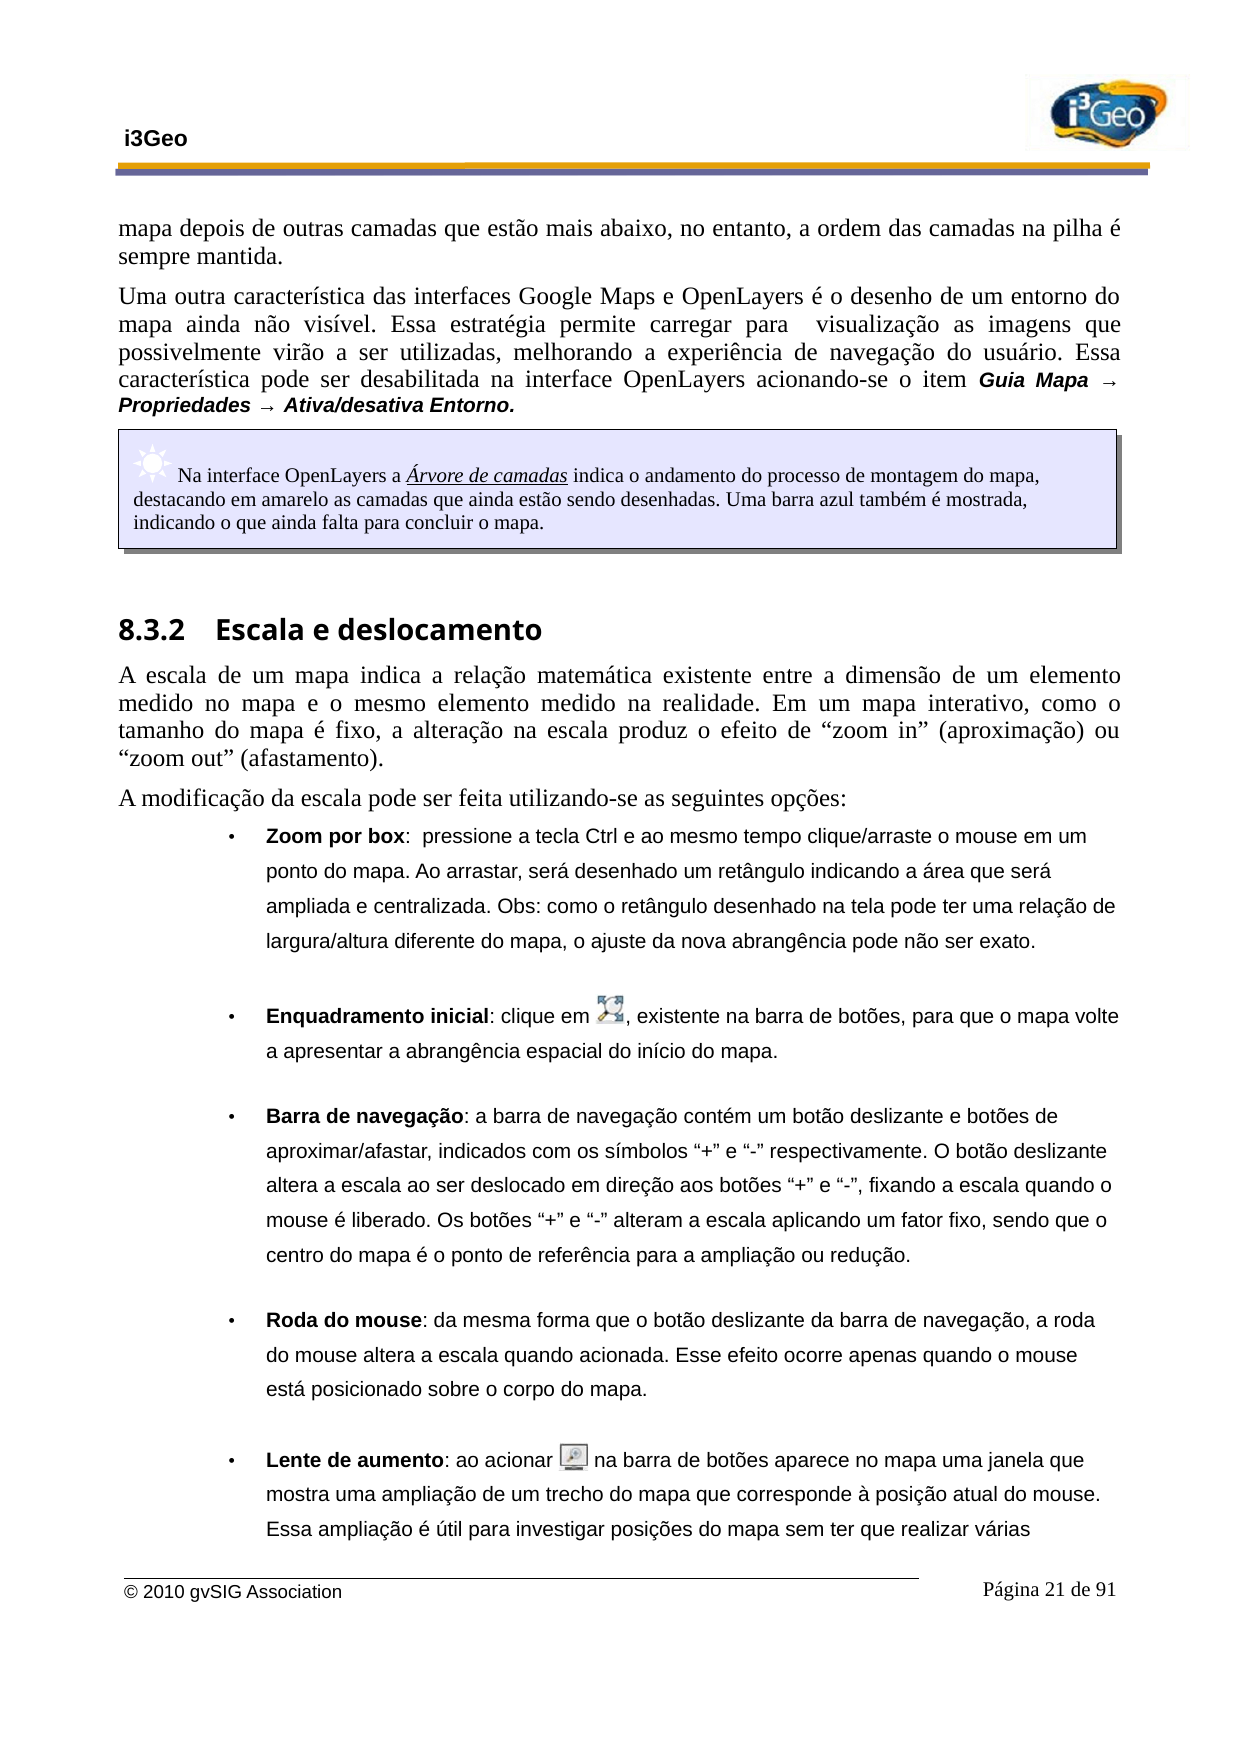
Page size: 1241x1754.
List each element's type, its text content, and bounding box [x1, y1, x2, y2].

text Uma outra característica das interfaces Google Maps e OpenLayers é o desenho de um entorno do mapa ainda não visível. Essa estratégia permite carregar para visualização as imagens que possivelmente virão a ser utilizadas, melhorando a experiência de navegação do usuário. Essa característica pode ser desabilitada na interface OpenLayers acionando-se o item Guia mapa → Propriedades → Ativa/desativa entorno. [118, 282, 1122, 416]
text A modificação da escala pode ser feita utilizando-se as seguintes opções: [118, 784, 1122, 812]
picture [138, 449, 167, 483]
picture [1025, 74, 1191, 151]
list Barra de navegação: a barra de navegação contém um botão deslizante e botões de aproximar/afastar, indicados com os símbolos “+” e “-” respectivamente. O botão deslizante altera a escala ao ser deslocado em direção aos botões “+” e “-”, fixando a escala quando o mouse é liberado. Os botões “+” e “-” alteram a escala aplicando um fator fixo, sendo que o centro do mapa é o ponto de referência para a ampliação ou redução. [228, 1104, 1122, 1267]
picture [164, 460, 173, 467]
text Na interface OpenLayers a Árvore de camadas indica o andamento do processo de montagem do mapa, destacando em amarelo as camadas que ainda estão sendo desenhadas. Uma barra azul também é mostrada, indicando o que ainda falta para concluir o mapa. [119, 430, 1116, 548]
picture [133, 460, 141, 467]
picture [595, 994, 625, 1024]
text A escala de um mapa indica a relação matemática existente entre a dimensão de um elemento medido no mapa e o mesmo elemento medido na realidade. Em um mapa interativo, como o tamanho do mapa é fixo, a alteração na escala produz o efeito de “zoom in” (aproximação) ou “zoom out” (afastamento). [118, 661, 1122, 772]
subtitle Escala e deslocamento [118, 609, 1122, 649]
list Enquadramento inicial: clique em , existente na barra de botões, para que o mapa volte a apresentar a abrangência espacial do início do mapa. [228, 994, 1122, 1063]
list Roda do mouse: da mesma forma que o botão deslizante da barra de navegação, a roda do mouse altera a escala quando acionada. Esse efeito ocorre apenas quando o mouse está posicionado sobre o corpo do mapa. [228, 1308, 1122, 1401]
text mapa depois de outras camadas que estão mais abaixo, no entanto, a ordem das camadas na pilha é sempre mantida. [118, 214, 1122, 270]
picture [149, 443, 156, 452]
list Zoom por box: pressione a tecla Ctrl e ao mesmo tempo clique/arraste o mouse em um ponto do mapa. Ao arrastar, será desenhado um retângulo indicando a área que será ampliada e centralizada. Obs: como o retângulo desenhado na tela pode ter uma relação de largura/altura diferente do mapa, o ajuste da nova abrangência pode não ser exato. [228, 825, 1122, 952]
list Lente de aumento: ao acionar na barra de botões aparece no mapa uma janela que mostra uma ampliação de um trecho do mapa que corresponde à posição atual do mouse. Essa ampliação é útil para investigar posições do mapa sem ter que realizar várias [228, 1443, 1122, 1541]
picture [558, 1442, 589, 1471]
